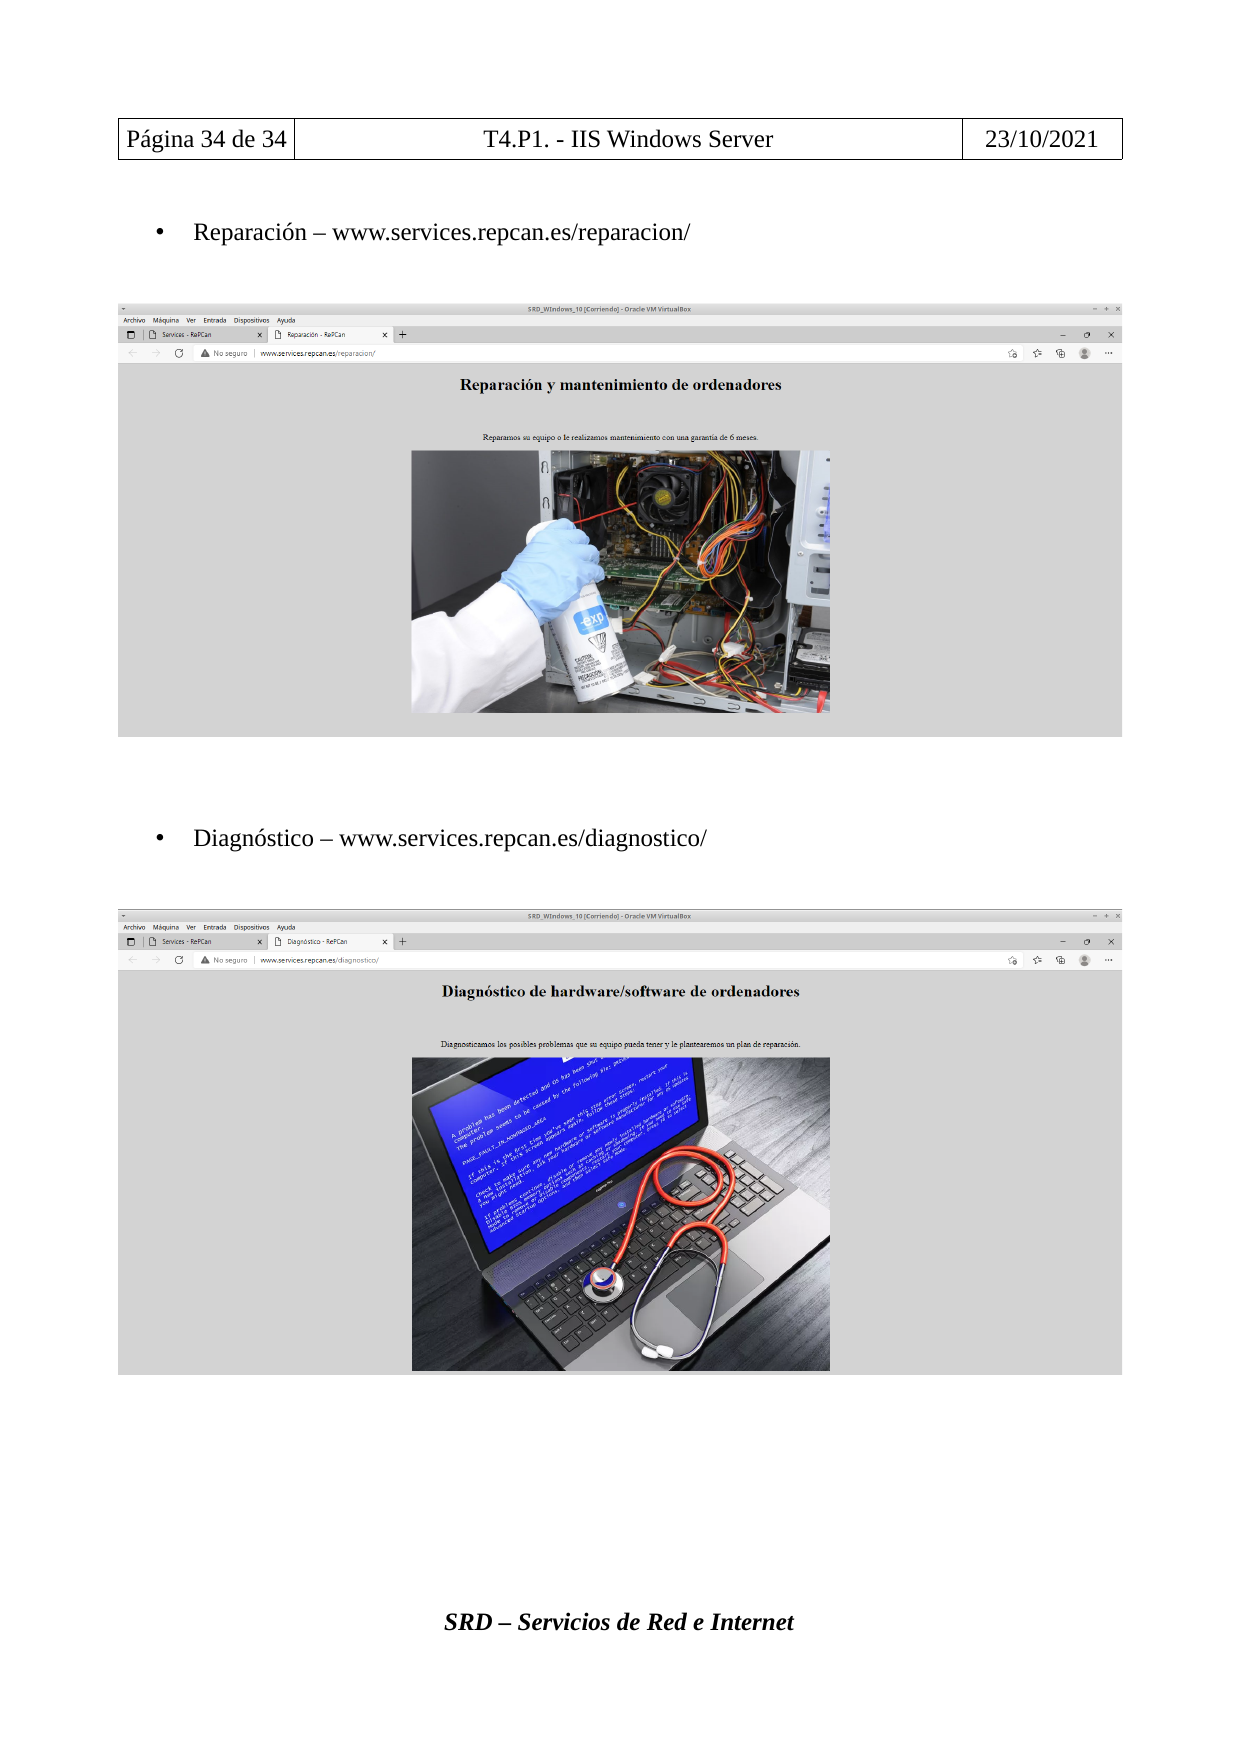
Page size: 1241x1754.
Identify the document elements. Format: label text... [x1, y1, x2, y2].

list Diagnóstico – www.services.repcan.es/diagnostico/ [156, 823, 1122, 852]
picture [118, 303, 1123, 737]
list Reparación – www.services.repcan.es/reparacion/ [156, 217, 1122, 246]
picture [118, 909, 1123, 1375]
